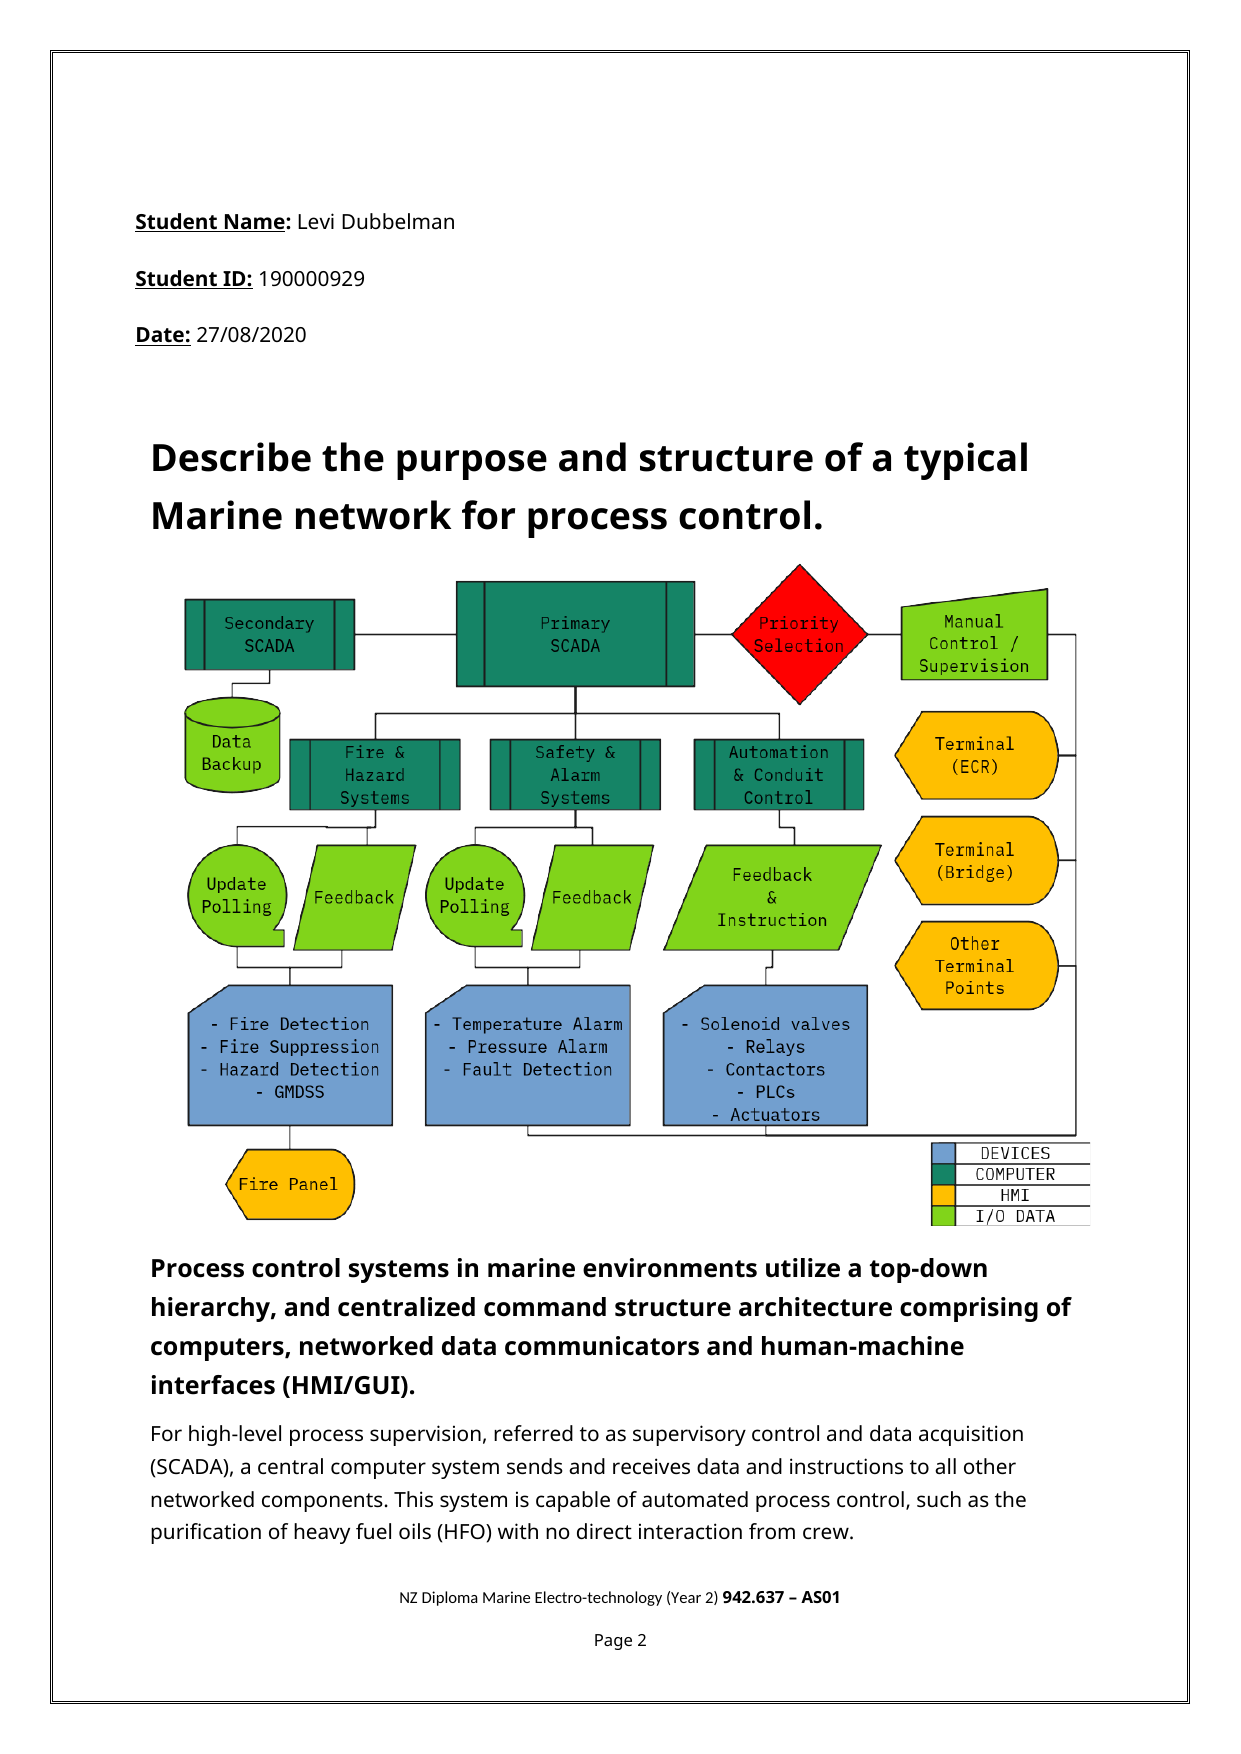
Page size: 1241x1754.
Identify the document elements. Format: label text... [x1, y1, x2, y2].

text For high-level process supervision, referred to as supervisory control and data acquisition (SCADA), a central computer system sends and receives data and instructions to all other networked components. This system is capable of automated process control, such as the purification of heavy fuel oils (HFO) with no direct interaction from crew. [150, 1419, 1090, 1546]
subtitle Describe the purpose and structure of a typical Marine network for process control. [150, 431, 1090, 541]
text Student ID: 190000929 [135, 264, 1090, 292]
text Date: 27/08/2020 [135, 321, 1090, 349]
picture [150, 560, 1091, 1226]
subtitle Process control systems in marine environments utilize a top-down hierarchy, and centralized command structure architecture comprising of computers, networked data communicators and human-machine interfaces (HMI/GUI). [150, 1250, 1090, 1402]
text Student Name: Levi Dubbelman [135, 207, 1090, 235]
